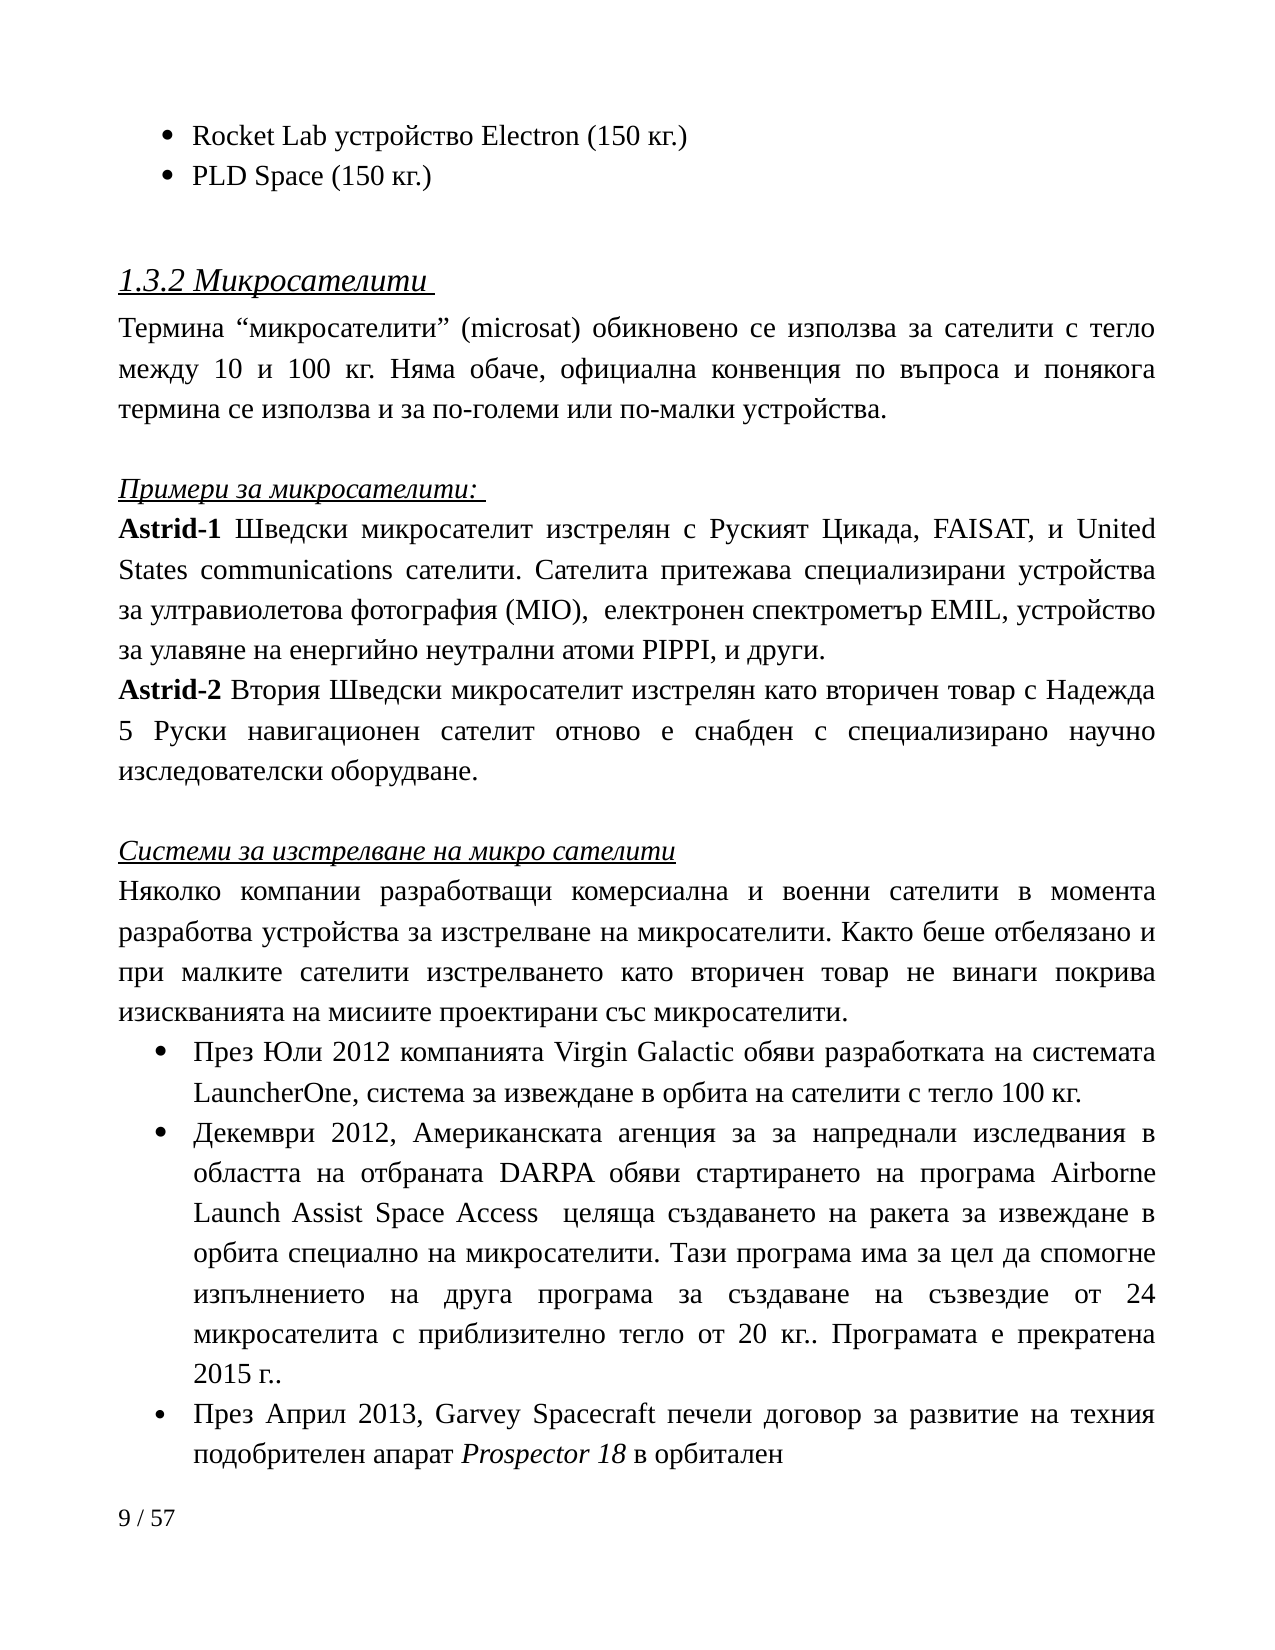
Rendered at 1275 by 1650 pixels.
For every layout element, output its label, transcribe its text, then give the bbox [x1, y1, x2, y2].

text Системи за изстрелване на микро сателити [118, 833, 1157, 867]
list През Април 2013, Garvey Spacecraft печели договор за развитие на техния подобрителен апарат Prospector 18 в орбитален [156, 1396, 1157, 1470]
subtitle 1.3.2 Микросателити [118, 260, 1157, 298]
text Astrid-1 Шведски микросателит изстрелян с Руският Цикада, FAISAT, и United States communications сателити. Сателита притежава специализирани устройства за ултравиолетова фотография (MIO), електронен спектрометър EMIL, устройство за улавяне на енергийно неутрални атоми PIPPI, и други. [118, 512, 1157, 666]
list Декември 2012, Американската агенция за за напреднали изследвания в областта на отбраната DARPA обяви стартирането на програма Airborne Launch Assist Space Access целяща създаването на ракета за извеждане в орбита специално на микросателити. Тази програма има за цел да спомогне изпълнението на друга програма за създаване на съзвездие от 24 микросателита с приблизително тегло от 20 кг.. Програмата е прекратена 2015 г.. [156, 1115, 1157, 1390]
list PLD Space (150 кг.) [162, 158, 1157, 192]
text Термина “микросателити” (microsat) обикновено се използва за сателити с тегло между 10 и 100 кг. Няма обаче, официална конвенция по въпроса и понякога термина се използва и за по-големи или по-малки устройства. [118, 311, 1157, 424]
list Rocket Lab устройство Electron (150 кг.) [162, 118, 1157, 152]
text Astrid-2 Втория Шведски микросателит изстрелян като вторичен товар с Надежда 5 Руски навигационен сателит отново е снабден с специализирано научно изследователски оборудване. [118, 672, 1157, 786]
list През Юли 2012 компанията Virgin Galactic обяви разработката на системата LauncherOne, система за извеждане в орбита на сателити с тегло 100 кг. [156, 1034, 1157, 1108]
text Няколко компании разработващи комерсиална и военни сателити в момента разработва устройства за изстрелване на микросателити. Както беше отбелязано и при малките сателити изстрелването като вторичен товар не винаги покрива изискванията на мисиите проектирани със микросателити. [118, 873, 1157, 1028]
text Примери за микросателити: [118, 471, 1157, 505]
